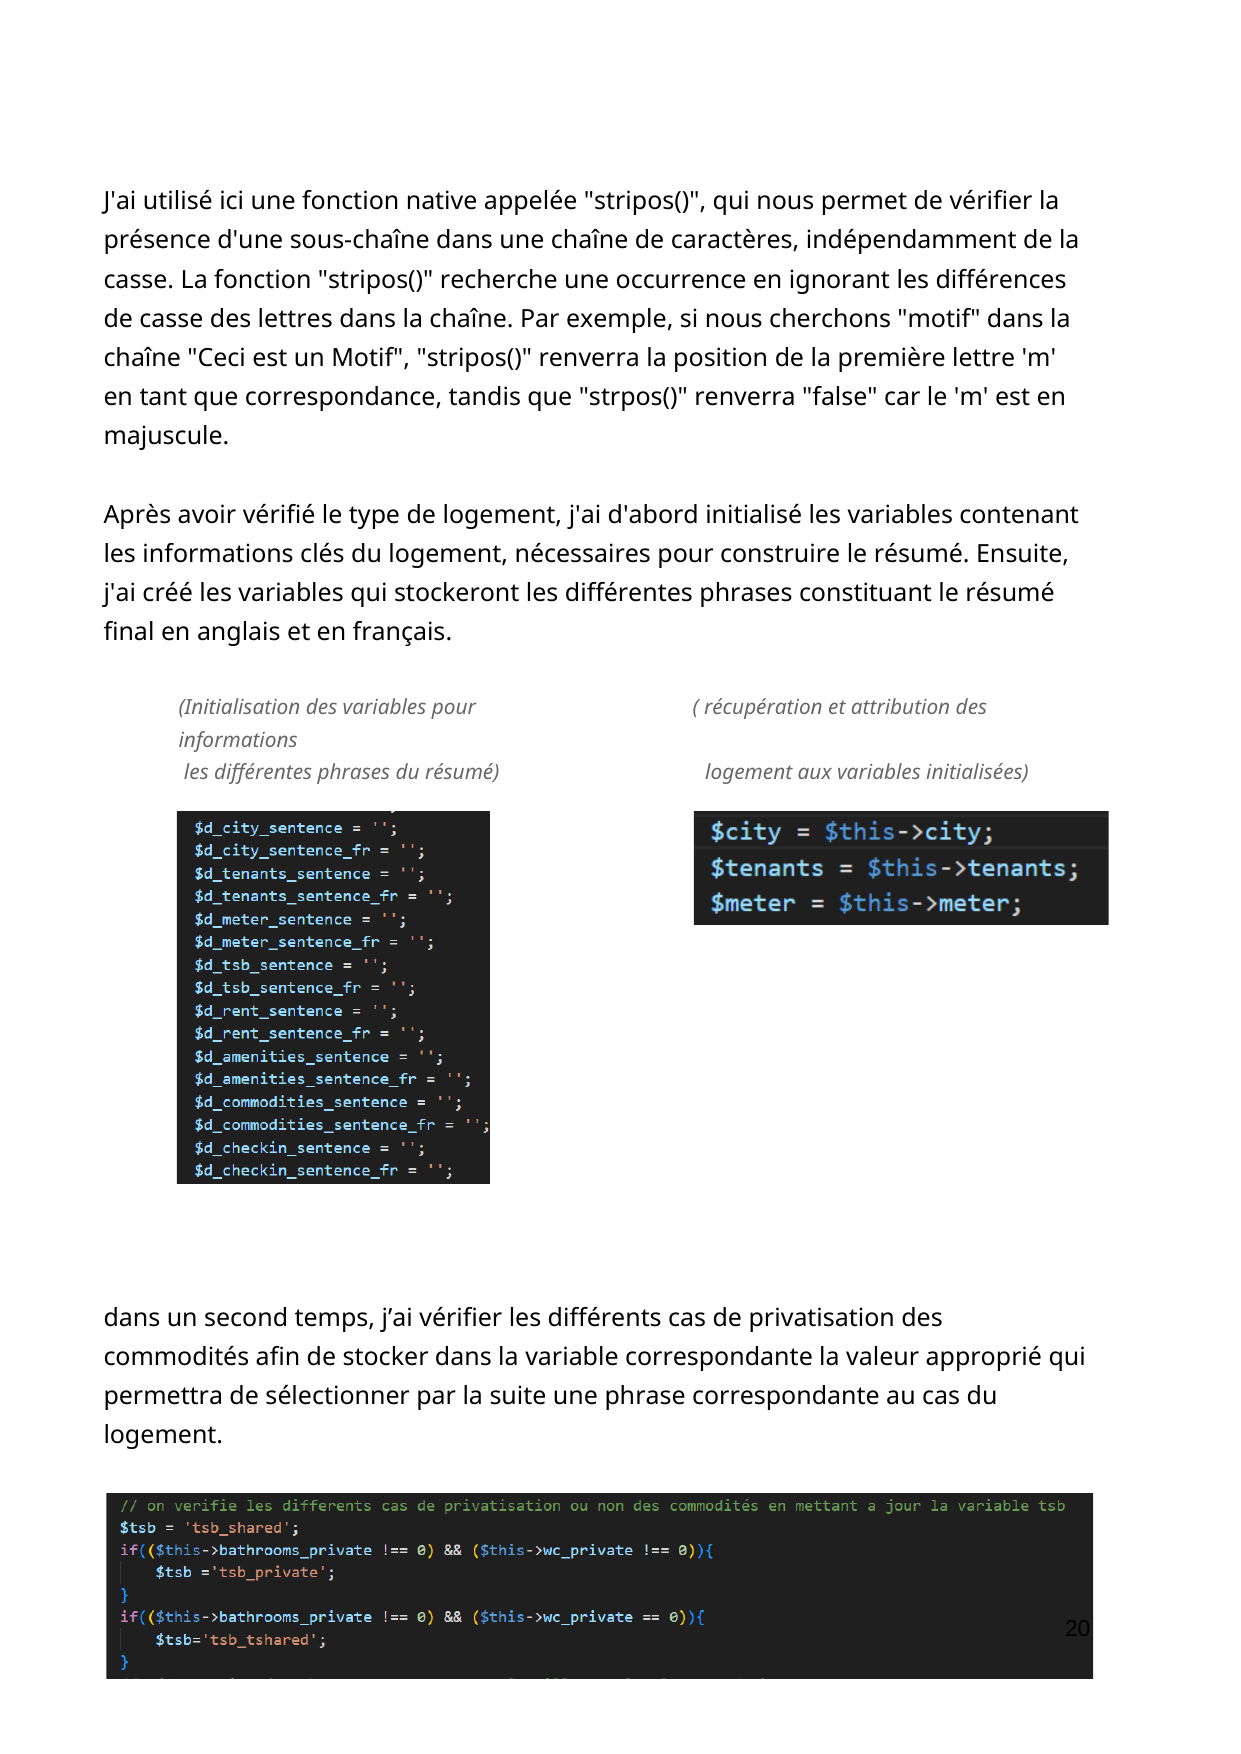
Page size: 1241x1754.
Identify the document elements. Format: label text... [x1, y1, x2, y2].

picture [693, 811, 1109, 925]
text J'ai utilisé ici une fonction native appelée "stripos()", qui nous permet de vérifier la présence d'une sous-chaîne dans une chaîne de caractères, indépendamment de la casse. La fonction "stripos()" recherche une occurrence en ignorant les différences de casse des lettres dans la chaîne. Par exemple, si nous cherchons "motif" dans la chaîne "Ceci est un Motif", "stripos()" renverra la position de la première lettre 'm' en tant que correspondance, tandis que "strpos()" renverra "false" car le 'm' est en majuscule. [103, 183, 1090, 452]
text les différentes phrases du résumé) logement aux variables initialisées) [178, 757, 1090, 786]
picture [176, 811, 490, 1184]
picture [106, 1493, 1094, 1679]
text Après avoir vérifié le type de logement, j'ai d'abord initialisé les variables contenant les informations clés du logement, nécessaires pour construire le résumé. Ensuite, j'ai créé les variables qui stockeront les différentes phrases constituant le résumé final en anglais et en français. [103, 496, 1090, 648]
text dans un second temps, j’ai vérifier les différents cas de privatisation des commodités afin de stocker dans la variable correspondante la valeur approprié qui permettra de sélectionner par la suite une phrase correspondante au cas du logement. [103, 1299, 1090, 1451]
text (Initialisation des variables pour ( récupération et attribution des informations [178, 692, 1090, 753]
